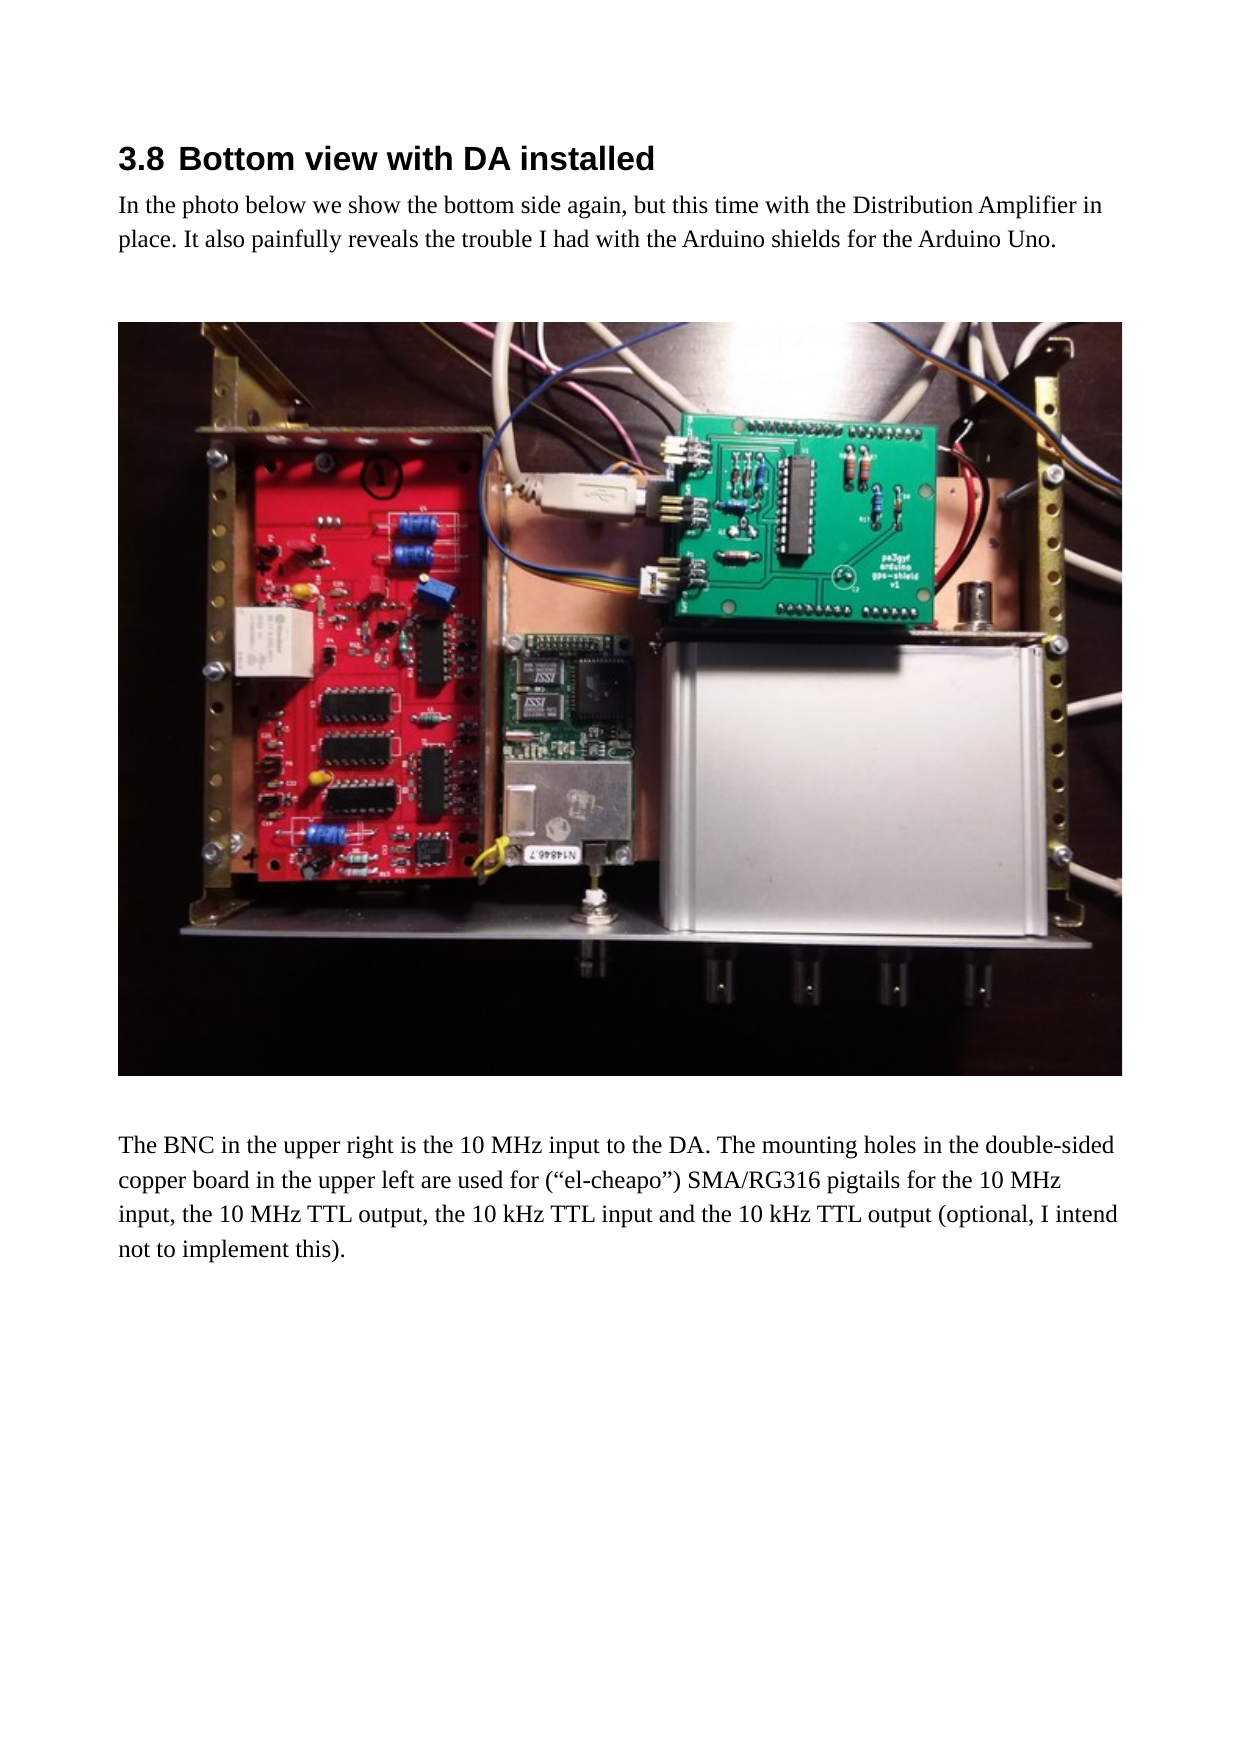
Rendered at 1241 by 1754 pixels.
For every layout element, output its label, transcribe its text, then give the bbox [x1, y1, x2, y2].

picture [118, 322, 1123, 1076]
subtitle Bottom view with DA installed [118, 139, 1122, 178]
text In the photo below we show the bottom side again, but this time with the Distribution Amplifier in place. It also painfully reveals the trouble I had with the Arduino shields for the Arduino Uno. [118, 190, 1122, 253]
text The BNC in the upper right is the 10 MHz input to the DA. The mounting holes in the double-sided copper board in the upper left are used for (“el-cheapo”) SMA/RG316 pigtails for the 10 MHz input, the 10 MHz TTL output, the 10 kHz TTL input and the 10 kHz TTL output (optional, I intend not to implement this). [118, 1130, 1122, 1263]
